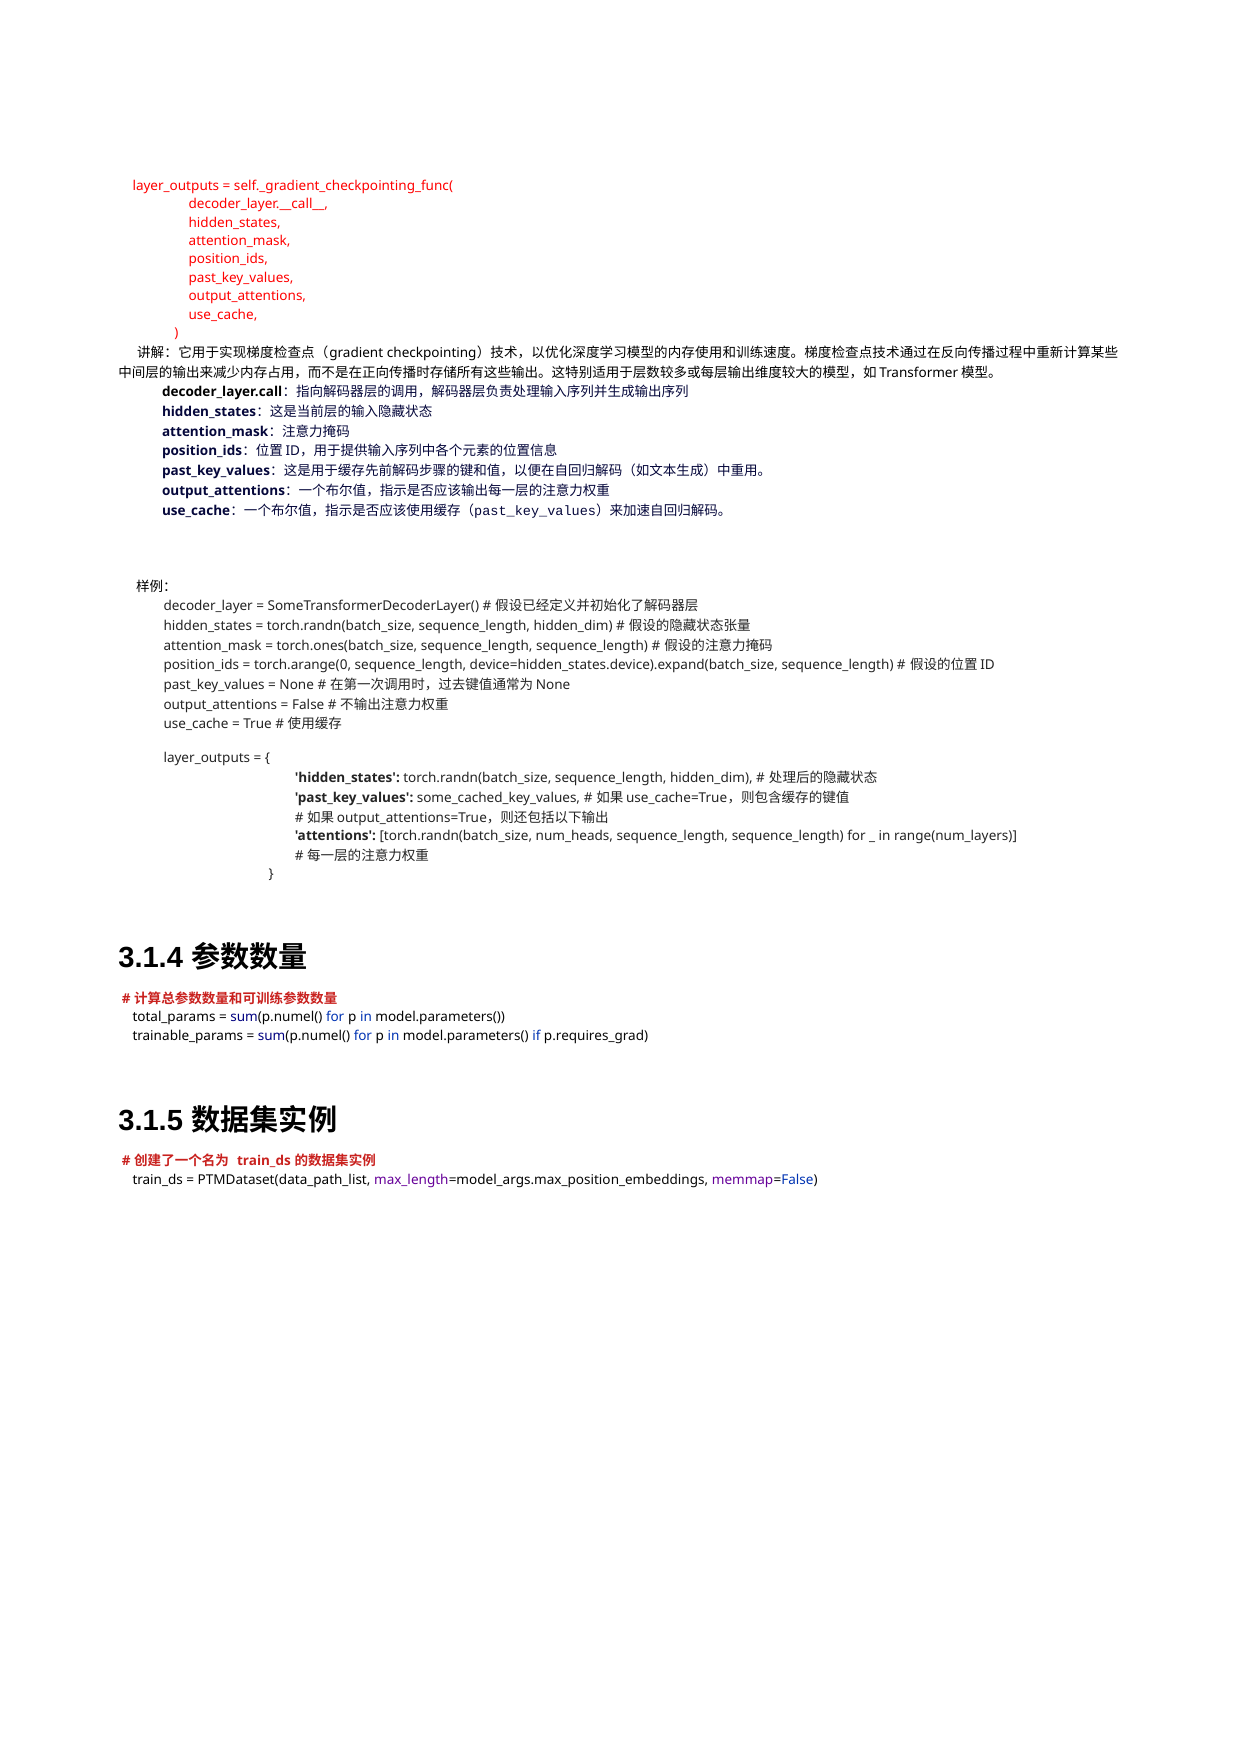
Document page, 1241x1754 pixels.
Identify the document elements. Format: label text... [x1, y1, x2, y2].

subtitle 3.1.4 参数数量 [118, 934, 1122, 976]
text decoder_layer = SomeTransformerDecoderLayer() # 假设已经定义并初始化了解码器层 [118, 595, 1122, 615]
text 'attentions': [torch.randn(batch_size, num_heads, sequence_length, sequence_length) for _ in range(num_layers)] [118, 826, 1122, 844]
text 讲解：它用于实现梯度检查点（gradient checkpointing）技术，以优化深度学习模型的内存使用和训练速度。梯度检查点技术通过在反向传播过程中重新计算某些中间层的输出来减少内存占用，而不是在正向传播时存储所有这些输出。这特别适用于层数较多或每层输出维度较大的模型，如Transformer模型。 [118, 342, 1122, 381]
text output_attentions：一个布尔值，指示是否应该输出每一层的注意力权重 [118, 479, 1122, 499]
text 'hidden_states': torch.randn(batch_size, sequence_length, hidden_dim), # 处理后的隐藏状态 [118, 767, 1122, 787]
text attention_mask = torch.ones(batch_size, sequence_length, sequence_length) # 假设的注意力掩码 [118, 634, 1122, 654]
text # 计算总参数数量和可训练参数数量 total_params = sum(p.numel() for p in model.parameters()) trainable_params = sum(p.numel() for p in model.parameters() if p.requires_grad) [118, 989, 1122, 1044]
text # 如果output_attentions=True，则还包括以下输出 [118, 806, 1122, 826]
text use_cache：一个布尔值，指示是否应该使用缓存（past_key_values）来加速自回归解码。 [118, 499, 1122, 519]
text use_cache = True # 使用缓存 [118, 713, 1122, 733]
text } [118, 864, 1122, 882]
text 'past_key_values': some_cached_key_values, # 如果use_cache=True，则包含缓存的键值 [118, 787, 1122, 806]
text layer_outputs = self._gradient_checkpointing_func( decoder_layer.__call__, hidden_states, attention_mask, position_ids, past_key_values, output_attentions, use_cache, ) [118, 176, 1122, 342]
text hidden_states = torch.randn(batch_size, sequence_length, hidden_dim) # 假设的隐藏状态张量 [118, 615, 1122, 634]
text hidden_states：这是当前层的输入隐藏状态 [118, 401, 1122, 420]
text # 每一层的注意力权重 [118, 844, 1122, 864]
text decoder_layer.call：指向解码器层的调用，解码器层负责处理输入序列并生成输出序列 [118, 381, 1122, 401]
text past_key_values：这是用于缓存先前解码步骤的键和值，以便在自回归解码（如文本生成）中重用。 [118, 460, 1122, 479]
text position_ids = torch.arange(0, sequence_length, device=hidden_states.device).expand(batch_size, sequence_length) # 假设的位置ID [118, 654, 1122, 674]
text past_key_values = None # 在第一次调用时，过去键值通常为None [118, 674, 1122, 693]
text # 创建了一个名为 train_ds 的数据集实例 train_ds = PTMDataset(data_path_list, max_length=model_args.max_position_embeddings, memmap=False) [118, 1151, 1122, 1188]
text attention_mask：注意力掩码 [118, 420, 1122, 440]
text output_attentions = False # 不输出注意力权重 [118, 693, 1122, 713]
text layer_outputs = { [118, 748, 1122, 767]
subtitle 3.1.5 数据集实例 [118, 1096, 1122, 1138]
text position_ids：位置ID，用于提供输入序列中各个元素的位置信息 [118, 440, 1122, 460]
text 样例： [118, 576, 1122, 595]
